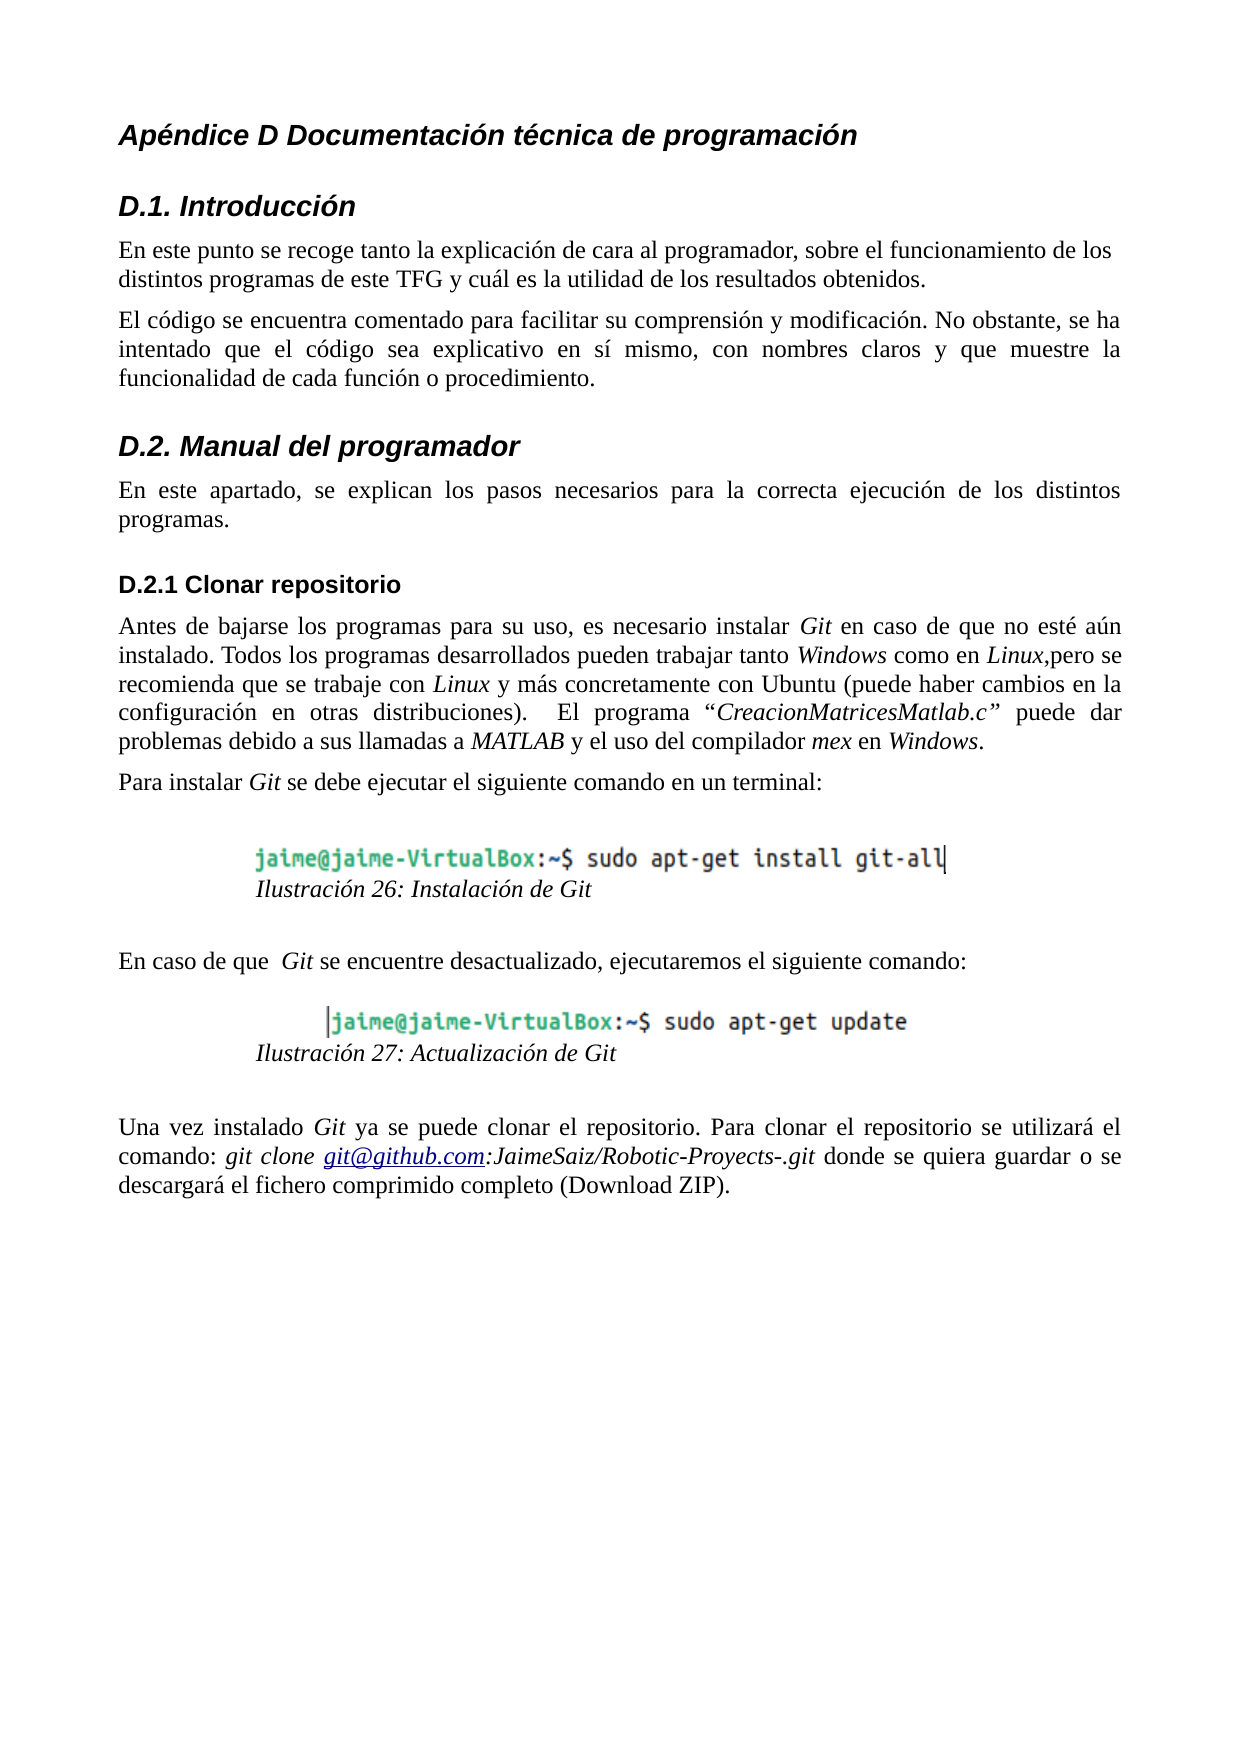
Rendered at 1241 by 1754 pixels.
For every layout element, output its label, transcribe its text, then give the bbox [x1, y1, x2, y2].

text Para instalar Git se debe ejecutar el siguiente comando en un terminal: [118, 767, 1122, 796]
text En este apartado, se explican los pasos necesarios para la correcta ejecución de los distintos programas. [118, 475, 1122, 532]
text Ilustración 27: Actualización de Git [256, 1019, 985, 1067]
text En este punto se recoge tanto la explicación de cara al programador, sobre el funcionamiento de los distintos programas de este TFG y cuál es la utilidad de los resultados obtenidos. [118, 235, 1122, 293]
text En caso de que Git se encuentre desactualizado, ejecutaremos el siguiente comando: [118, 946, 1122, 975]
subtitle D.1. Introducción [118, 189, 1122, 223]
subtitle D.2.1 Clonar repositorio [118, 570, 1122, 599]
text Ilustración 26: Instalación de Git [256, 840, 985, 902]
text Una vez instalado Git ya se puede clonar el repositorio. Para clonar el repositorio se utilizará el comando: git clone git@github.com:JaimeSaiz/Robotic-Proyects-.git donde se quiera guardar o se descargará el fichero comprimido completo (Download ZIP). [118, 1112, 1122, 1198]
subtitle Apéndice D Documentación técnica de programación [118, 118, 1122, 152]
subtitle D.2. Manual del programador [118, 429, 1122, 462]
text El código se encuentra comentado para facilitar su comprensión y modificación. No obstante, se ha intentado que el código sea explicativo en sí mismo, con nombres claros y que muestre la funcionalidad de cada función o procedimiento. [118, 305, 1122, 391]
text Antes de bajarse los programas para su uso, es necesario instalar Git en caso de que no esté aún instalado. Todos los programas desarrollados pueden trabajar tanto Windows como en Linux,pero se recomienda que se trabaje con Linux y más concretamente con Ubuntu (puede haber cambios en la configuración en otras distribuciones). El programa “CreacionMatricesMatlab.c” puede dar problemas debido a sus llamadas a MATLAB y el uso del compilador mex en Windows. [118, 611, 1122, 755]
